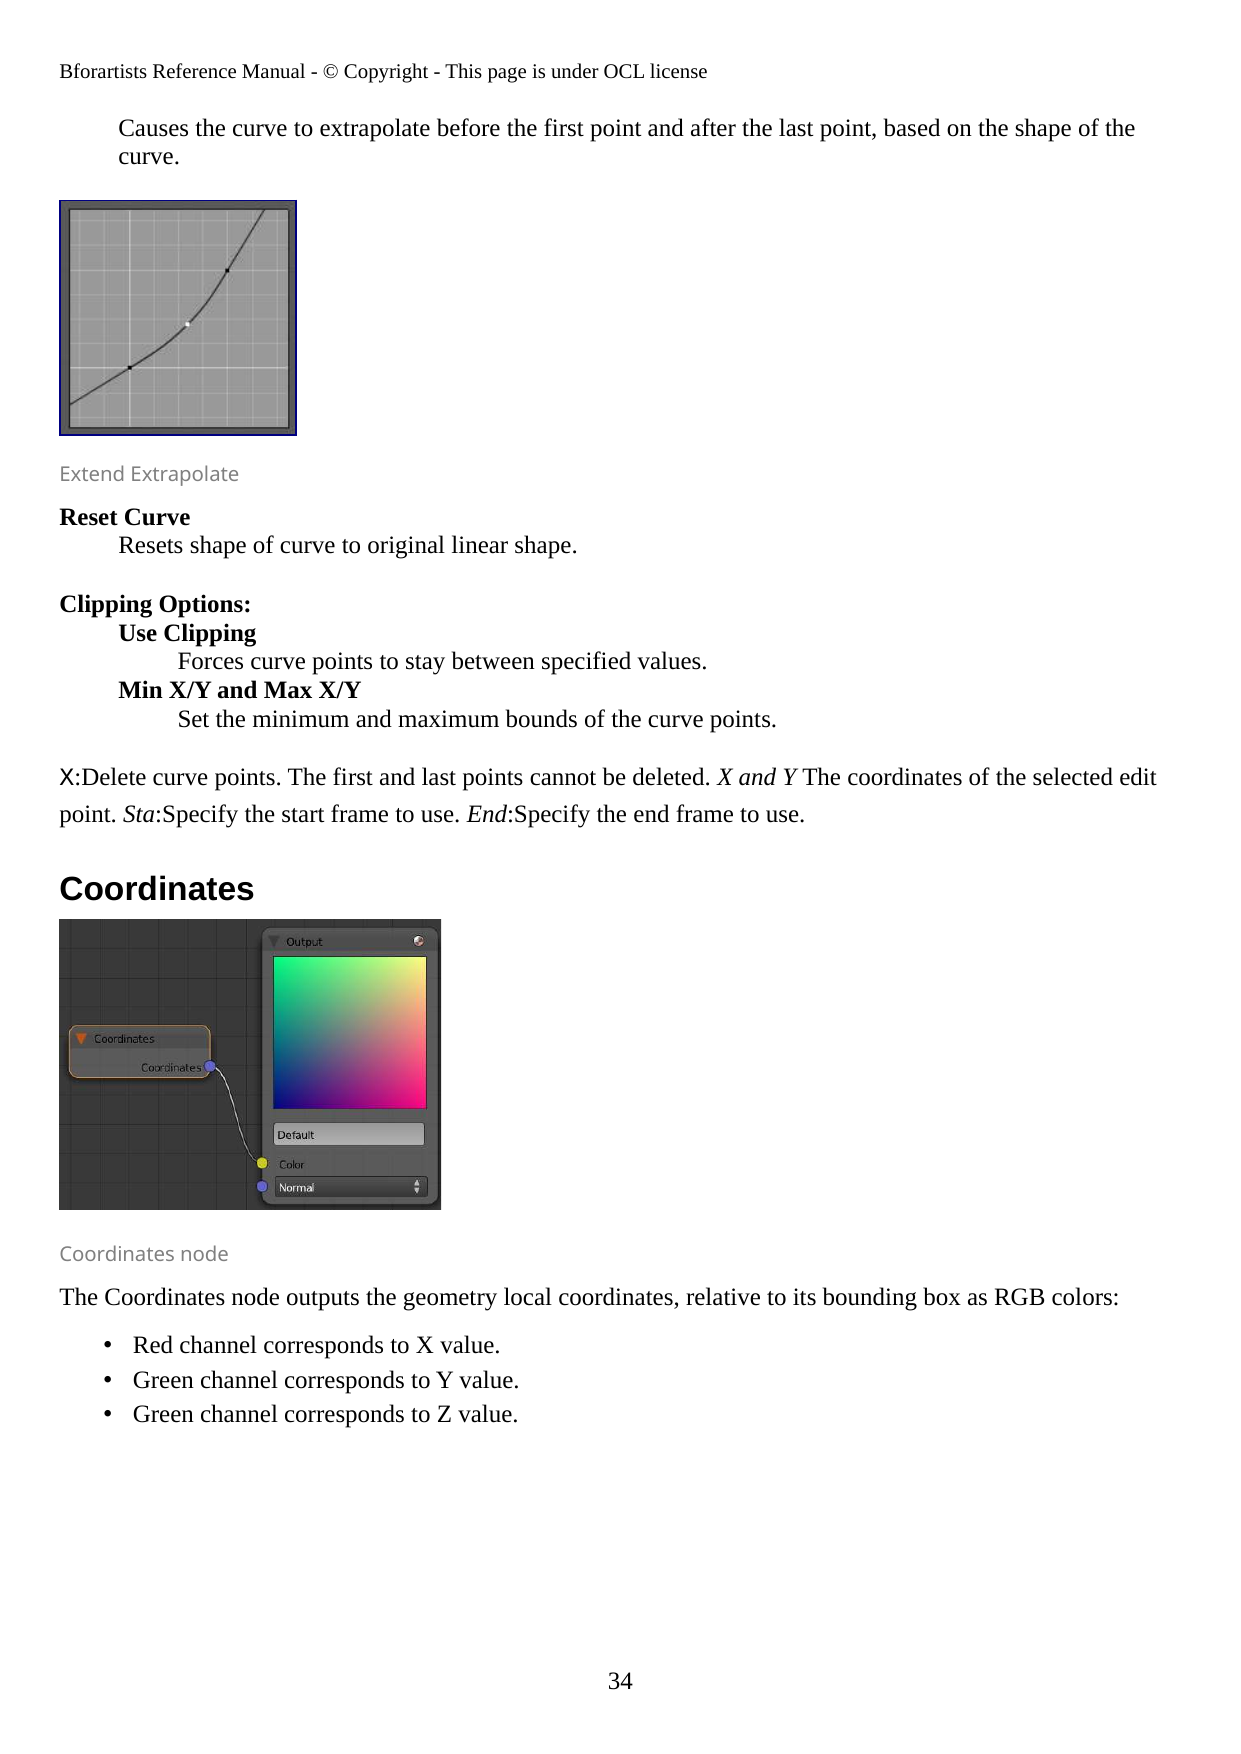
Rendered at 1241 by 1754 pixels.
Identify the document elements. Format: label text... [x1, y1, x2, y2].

list Red channel corresponds to X value. [103, 1331, 1181, 1359]
list Forces curve points to stay between specified values. [177, 646, 1181, 675]
list Green channel corresponds to Y value. [103, 1365, 1181, 1394]
picture [61, 201, 295, 434]
subtitle Coordinates [59, 868, 1181, 907]
text X:Delete curve points. The first and last points cannot be deleted. X and Y The coordinates of the selected edit point. Sta:Specify the start frame to use. End:Specify the end frame to use. [59, 762, 1181, 827]
list Green channel corresponds to Z value. [103, 1399, 1181, 1428]
subtitle Use Clipping [118, 618, 1181, 646]
subtitle Clipping Options: [59, 589, 1181, 618]
list Set the minimum and maximum bounds of the curve points. [177, 704, 1181, 733]
text Coordinates node [59, 1236, 1181, 1267]
list Resets shape of curve to original linear shape. [118, 531, 1181, 559]
list Causes the curve to extrapolate before the first point and after the last point, based on the shape of the curve. [118, 113, 1181, 170]
subtitle Reset Curve [59, 502, 1181, 531]
subtitle Min X/Y and Max X/Y [118, 675, 1181, 704]
picture [59, 919, 442, 1210]
text The Coordinates node outputs the geometry local coordinates, relative to its bounding box as RGB colors: [59, 1282, 1181, 1310]
text Extend Extrapolate [59, 456, 1181, 487]
